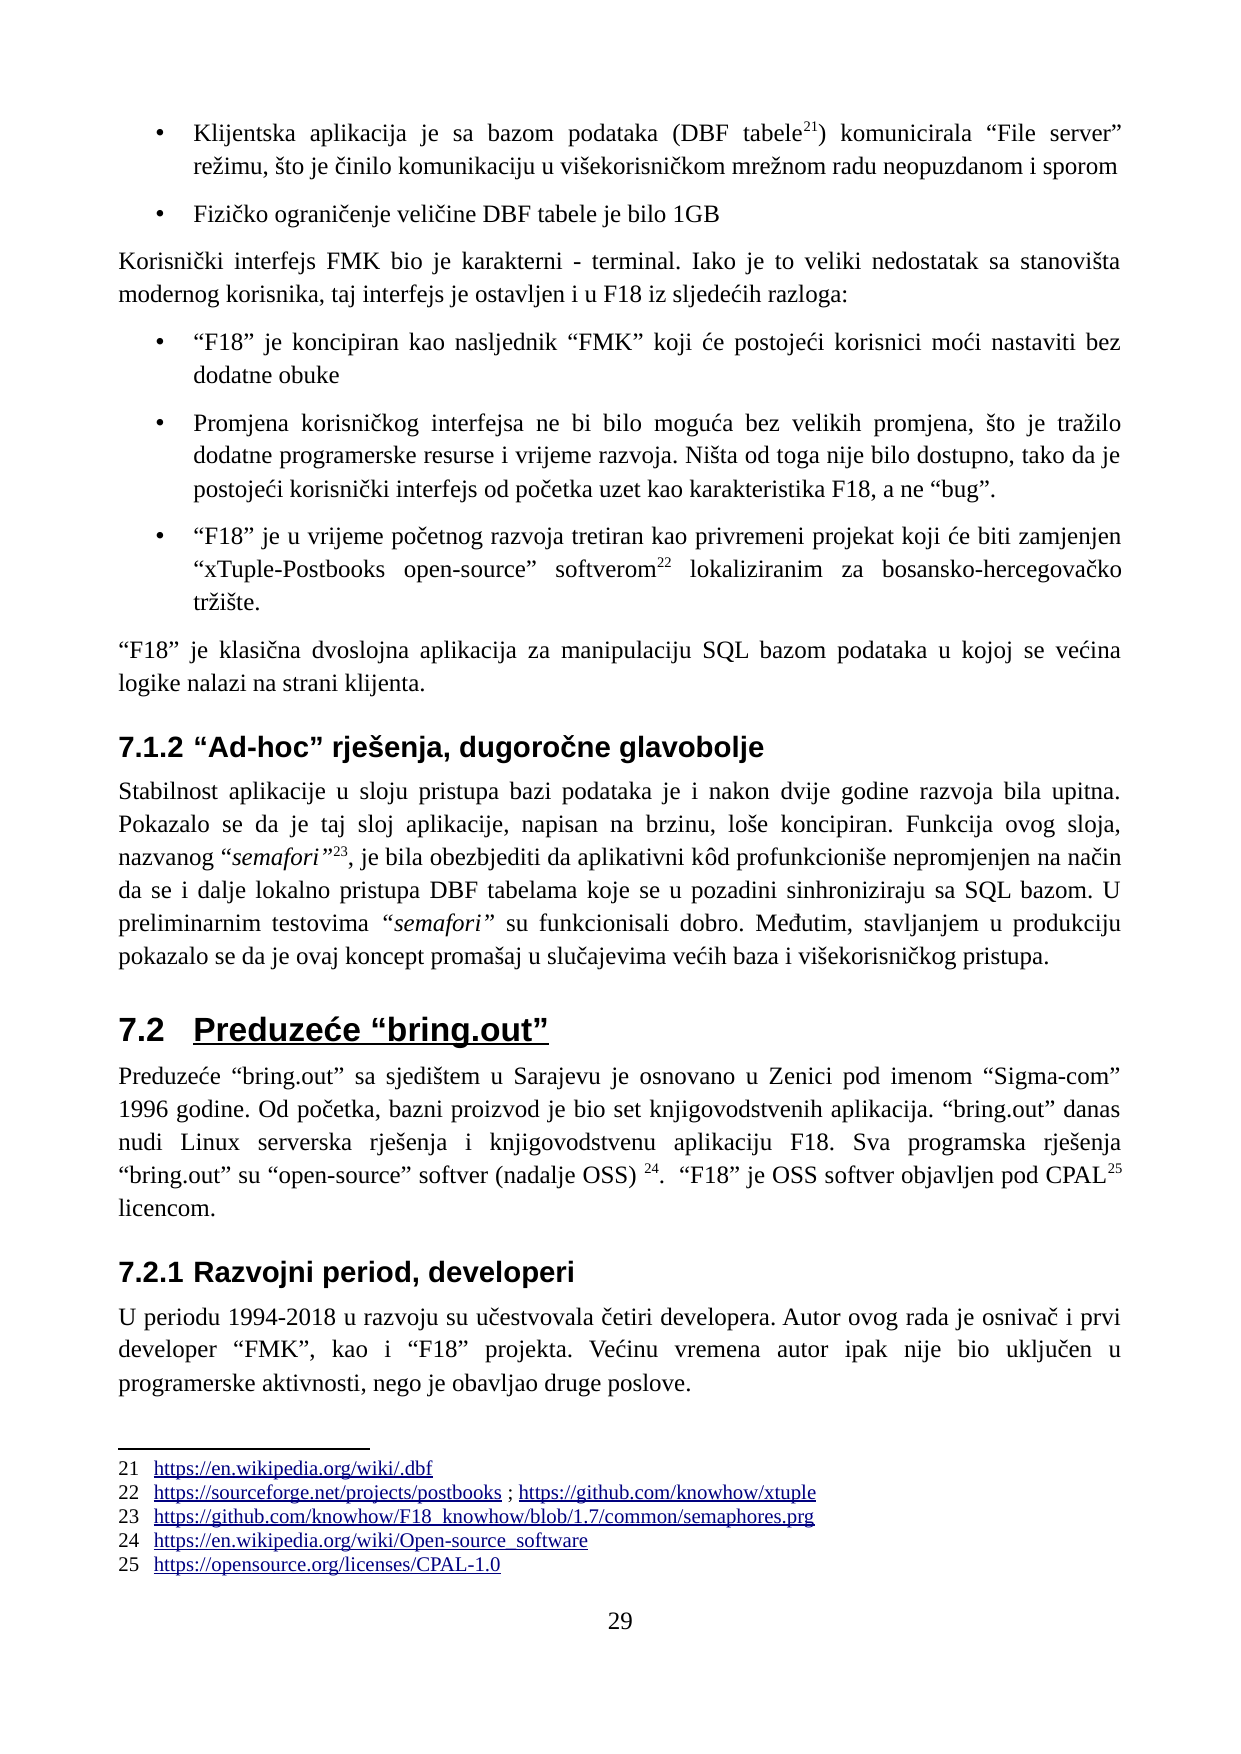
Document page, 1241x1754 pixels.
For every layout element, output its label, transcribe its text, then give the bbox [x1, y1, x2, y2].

list https://sourceforge.net/projects/postbooks ; https://github.com/knowhow/xtuple [118, 1479, 1122, 1504]
list “F18” je koncipiran kao nasljednik “FMK” koji će postojeći korisnici moći nastaviti bez dodatne obuke [156, 327, 1122, 389]
list https://en.wikipedia.org/wiki/.dbf [118, 1456, 1122, 1479]
text U periodu 1994-2018 u razvoju su učestvovala četiri developera. Autor ovog rada je osnivač i prvi developer “FMK”, kao i “F18” projekta. Većinu vremena autor ipak nije bio uključen u programerske aktivnosti, nego je obavljao druge poslove. [118, 1302, 1122, 1396]
text Stabilnost aplikacije u sloju pristupa bazi podataka je i nakon dvije godine razvoja bila upitna. Pokazalo se da je taj sloj aplikacije, napisan na brzinu, loše koncipiran. Funkcija ovog sloja, nazvanog “semafori”, je bila obezbjediti da aplikativni kôd profunkcioniše nepromjenjen na način da se i dalje lokalno pristupa DBF tabelama koje se u pozadini sinhroniziraju sa SQL bazom. U preliminarnim testovima “semafori” su funkcionisali dobro. Međutim, stavljanjem u produkciju pokazalo se da je ovaj koncept promašaj u slučajevima većih baza i višekorisničkog pristupa. [118, 776, 1122, 970]
text https://en.wikipedia.org/wiki/Open-source_software [118, 1528, 1122, 1552]
list Promjena korisničkog interfejsa ne bi bilo moguća bez velikih promjena, što je tražilo dodatne programerske resurse i vrijeme razvoja. Ništa od toga nije bilo dostupno, tako da je postojeći korisnički interfejs od početka uzet kao karakteristika F18, a ne “bug”. [156, 408, 1122, 502]
list Klijentska aplikacija je sa bazom podataka (DBF tabele) komunicirala “File server” režimu, što je činilo komunikaciju u višekorisničkom mrežnom radu neopuzdanom i sporom [156, 118, 1122, 180]
text https://github.com/knowhow/F18_knowhow/blob/1.7/common/semaphores.prg [118, 1504, 1122, 1528]
list Fizičko ograničenje veličine DBF tabele je bilo 1GB [156, 199, 1122, 227]
text Korisnički interfejs FMK bio je karakterni - terminal. Iako je to veliki nedostatak sa stanovišta modernog korisnika, taj interfejs je ostavljen i u F18 iz sljedećih razloga: [118, 246, 1122, 308]
text https://opensource.org/licenses/CPAL-1.0 [118, 1552, 1122, 1576]
subtitle Preduzeće “bring.out” [118, 1010, 1122, 1048]
text Preduzeće “bring.out” sa sjedištem u Sarajevu je osnovano u Zenici pod imenom “Sigma-com” 1996 godine. Od početka, bazni proizvod je bio set knjigovodstvenih aplikacija. “bring.out” danas nudi Linux serverska rješenja i knjigovodstvenu aplikaciju F18. Sva programska rješenja “bring.out” su “open-source” softver (nadalje OSS) . “F18” je OSS softver objavljen pod CPAL licencom. [118, 1061, 1122, 1222]
subtitle Razvojni period, developeri [118, 1255, 1122, 1289]
text “F18” je klasična dvoslojna aplikacija za manipulaciju SQL bazom podataka u kojoj se većina logike nalazi na strani klijenta. [118, 635, 1122, 697]
list “F18” je u vrijeme početnog razvoja tretiran kao privremeni projekat koji će biti zamjenjen “xTuple-Postbooks open-source” softverom lokaliziranim za bosansko-hercegovačko tržište. [156, 521, 1122, 616]
subtitle “Ad-hoc” rješenja, dugoročne glavobolje [118, 730, 1122, 764]
